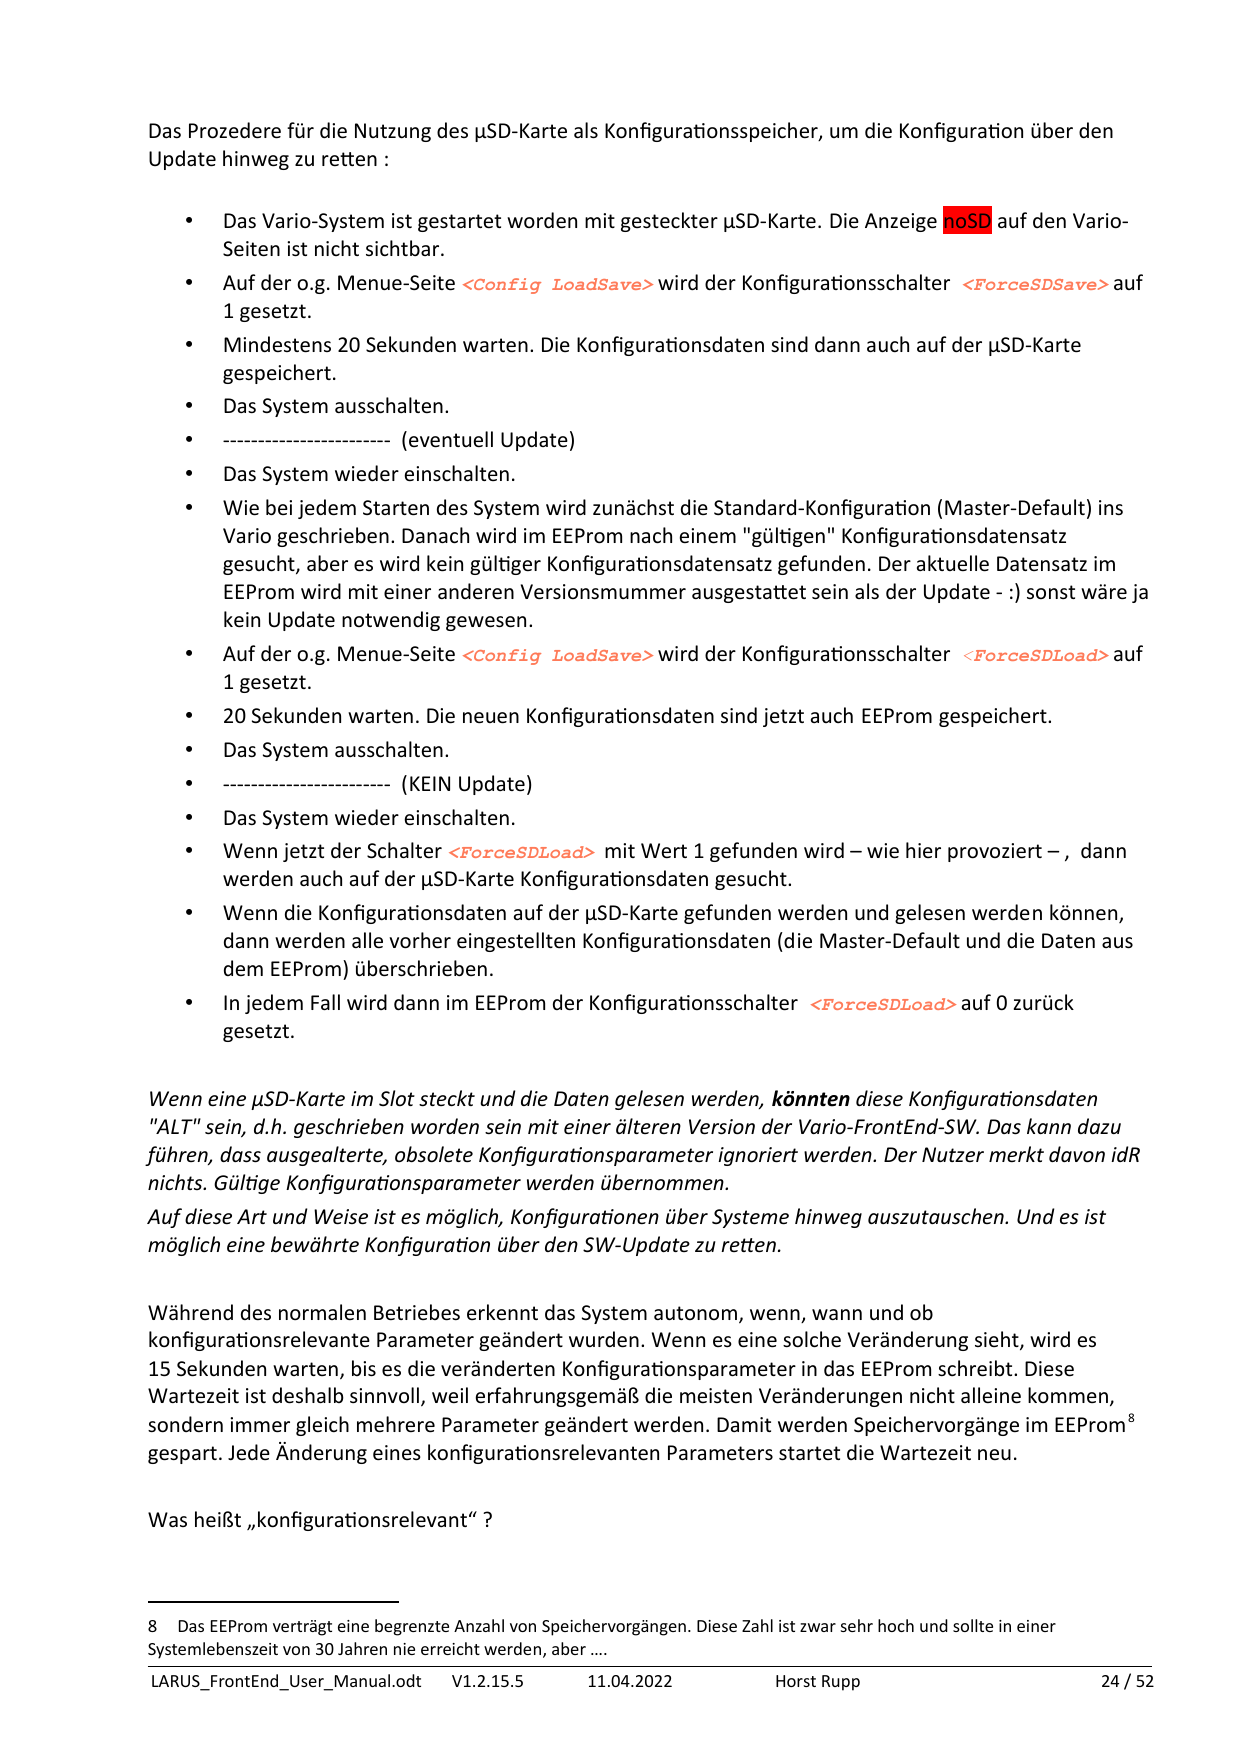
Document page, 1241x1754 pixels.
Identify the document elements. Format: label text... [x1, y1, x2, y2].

list In jedem Fall wird dann im EEProm der Konfigurationsschalter <ForceSDLoad> auf 0 zurück gesetzt. [185, 988, 1152, 1044]
list Wie bei jedem Starten des System wird zunächst die Standard-Konfiguration (Master-Default) ins Vario geschrieben. Danach wird im EEProm nach einem "gültigen" Konfigurationsdatensatz gesucht, aber es wird kein gültiger Konfigurationsdatensatz gefunden. Der aktuelle Datensatz im EEProm wird mit einer anderen Versionsmummer ausgestattet sein als der Update - :) sonst wäre ja kein Update notwendig gewesen. [185, 493, 1152, 633]
list Das System ausschalten. [185, 392, 1152, 420]
text Das EEProm verträgt eine begrenzte Anzahl von Speichervorgängen. Diese Zahl ist zwar sehr hoch und sollte in einer Systemlebenszeit von 30 Jahren nie erreicht werden, aber …. [148, 1614, 1152, 1660]
text Was heißt „konfigurationsrelevant“ ? [148, 1505, 1152, 1533]
text Das Prozedere für die Nutzung des µSD-Karte als Konfigurationsspeicher, um die Konfiguration über den Update hinweg zu retten : [148, 116, 1152, 200]
list 20 Sekunden warten. Die neuen Konfigurationsdaten sind jetzt auch EEProm gespeichert. [185, 701, 1152, 729]
list ------------------------ (eventuell Update) [185, 426, 1152, 453]
list ------------------------ (KEIN Update) [185, 769, 1152, 797]
list Auf der o.g. Menue-Seite <Config LoadSave> wird der Konfigurationsschalter <ForceSDSave> auf 1 gesetzt. [185, 268, 1152, 324]
list Wenn jetzt der Schalter <ForceSDLoad> mit Wert 1 gefunden wird – wie hier provoziert – , dann werden auch auf der µSD-Karte Konfigurationsdaten gesucht. [185, 836, 1152, 892]
list Wenn die Konfigurationsdaten auf der µSD-Karte gefunden werden und gelesen werden können, dann werden alle vorher eingestellten Konfigurationsdaten (die Master-Default und die Daten aus dem EEProm) überschrieben. [185, 898, 1152, 982]
list Das System wieder einschalten. [185, 459, 1152, 487]
text Während des normalen Betriebes erkennt das System autonom, wenn, wann und ob konfigurationsrelevante Parameter geändert wurden. Wenn es eine solche Veränderung sieht, wird es 15 Sekunden warten, bis es die veränderten Konfigurationsparameter in das EEProm schreibt. Diese Wartezeit ist deshalb sinnvoll, weil erfahrungsgemäß die meisten Veränderungen nicht alleine kommen, sondern immer gleich mehrere Parameter geändert werden. Damit werden Speichervorgänge im EEProm gespart. Jede Änderung eines konfigurationsrelevanten Parameters startet die Wartezeit neu. [148, 1298, 1152, 1466]
list Das Vario-System ist gestartet worden mit gesteckter µSD-Karte. Die Anzeige noSD auf den Vario-Seiten ist nicht sichtbar. [185, 206, 1152, 262]
list Auf der o.g. Menue-Seite <Config LoadSave> wird der Konfigurationsschalter <ForceSDLoad> auf 1 gesetzt. [185, 639, 1152, 695]
list Das System ausschalten. [185, 735, 1152, 763]
text Auf diese Art und Weise ist es möglich, Konfigurationen über Systeme hinweg auszutauschen. Und es ist möglich eine bewährte Konfiguration über den SW-Update zu retten. [148, 1202, 1152, 1258]
list Mindestens 20 Sekunden warten. Die Konfigurationsdaten sind dann auch auf der µSD-Karte gespeichert. [185, 330, 1152, 386]
list Das System wieder einschalten. [185, 803, 1152, 831]
text Wenn eine µSD-Karte im Slot steckt und die Daten gelesen werden, könnten diese Konfigurationsdaten "ALT" sein, d.h. geschrieben worden sein mit einer älteren Version der Vario-FrontEnd-SW. Das kann dazu führen, dass ausgealterte, obsolete Konfigurationsparameter ignoriert werden. Der Nutzer merkt davon idR nichts. Gültige Konfigurationsparameter werden übernommen. [148, 1084, 1152, 1196]
